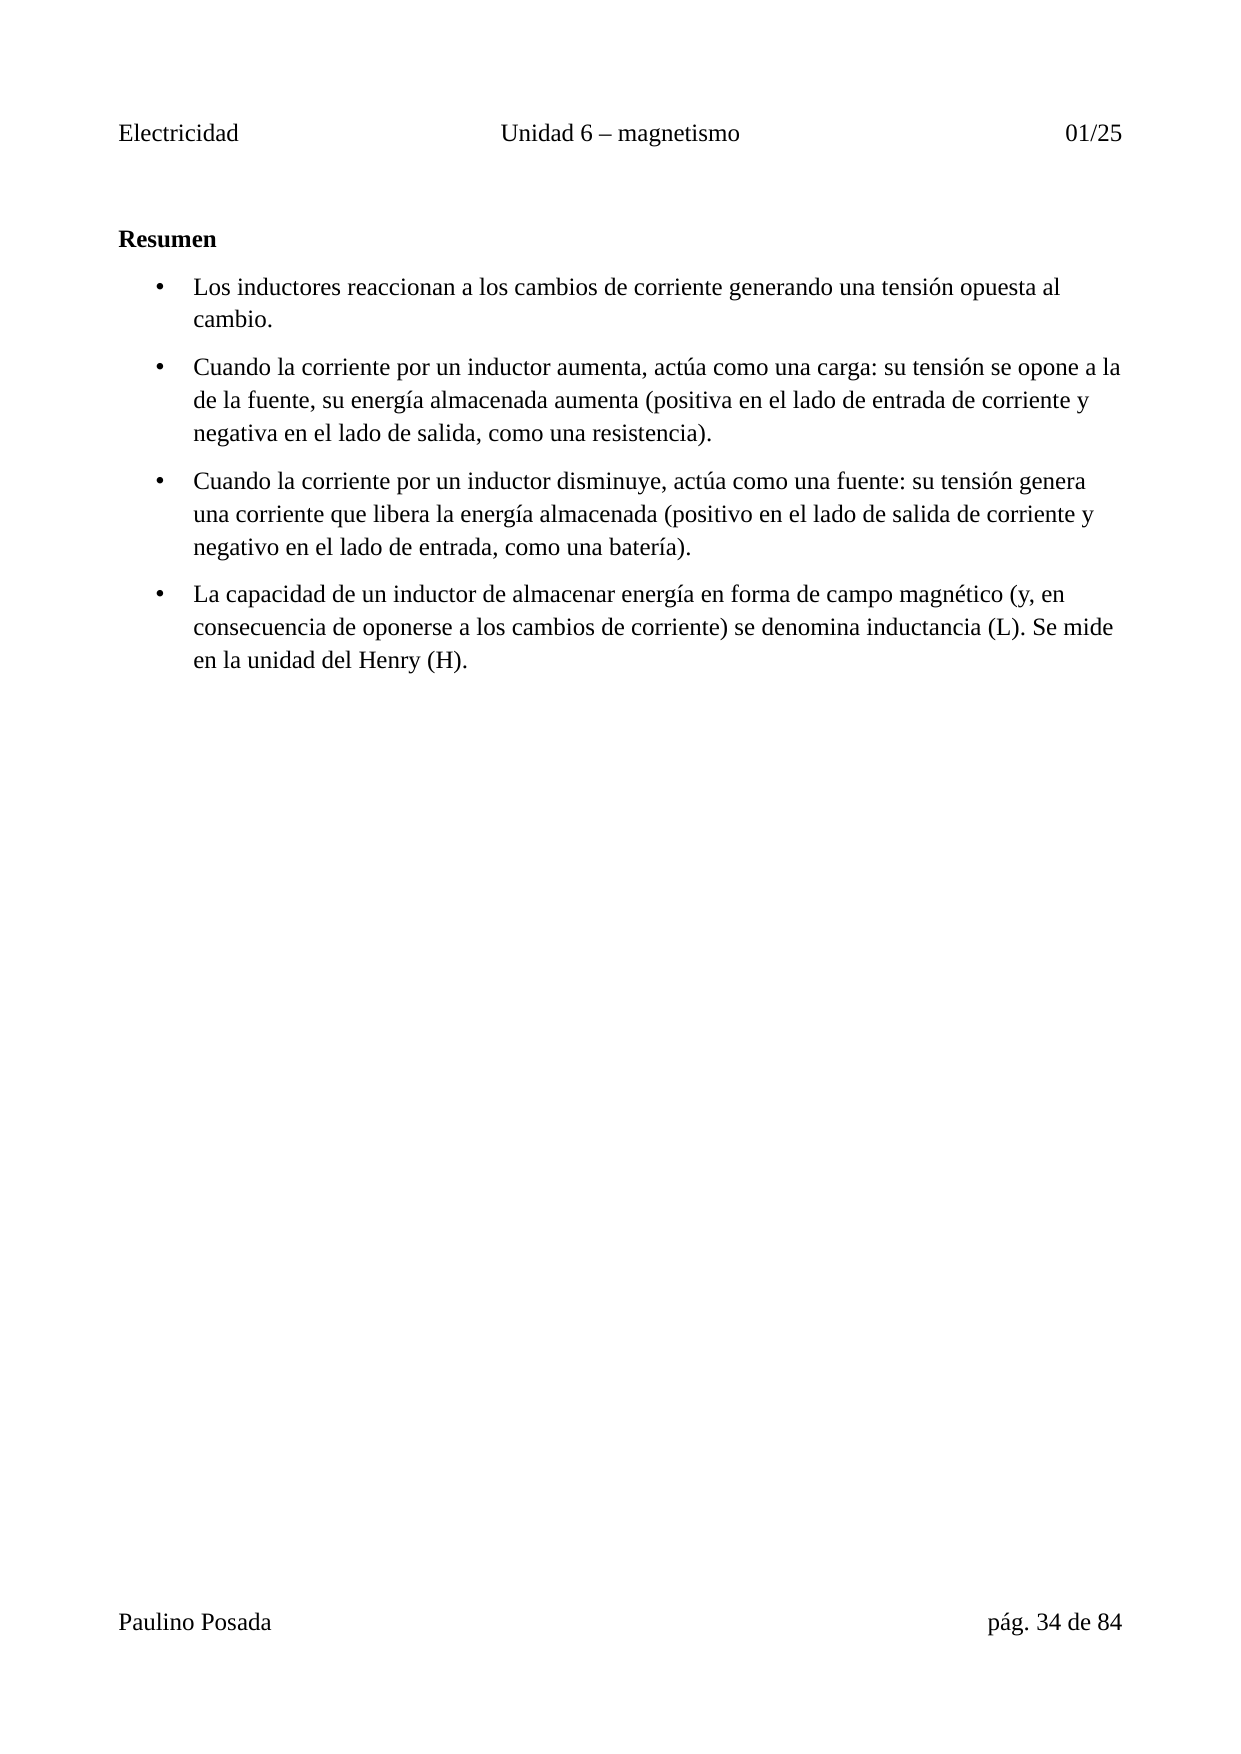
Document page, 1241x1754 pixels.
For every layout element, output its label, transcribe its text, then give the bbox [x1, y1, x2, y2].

list Cuando la corriente por un inductor disminuye, actúa como una fuente: su tensión genera una corriente que libera la energía almacenada (positivo en el lado de salida de corriente y negativo en el lado de entrada, como una batería). [156, 466, 1122, 561]
list La capacidad de un inductor de almacenar energía en forma de campo magnético (y, en consecuencia de oponerse a los cambios de corriente) se denomina inductancia (L). Se mide en la unidad del Henry (H). [156, 579, 1122, 674]
text Resumen [118, 224, 1122, 253]
list Cuando la corriente por un inductor aumenta, actúa como una carga: su tensión se opone a la de la fuente, su energía almacenada aumenta (positiva en el lado de entrada de corriente y negativa en el lado de salida, como una resistencia). [156, 352, 1122, 447]
list Los inductores reaccionan a los cambios de corriente generando una tensión opuesta al cambio. [156, 272, 1122, 333]
